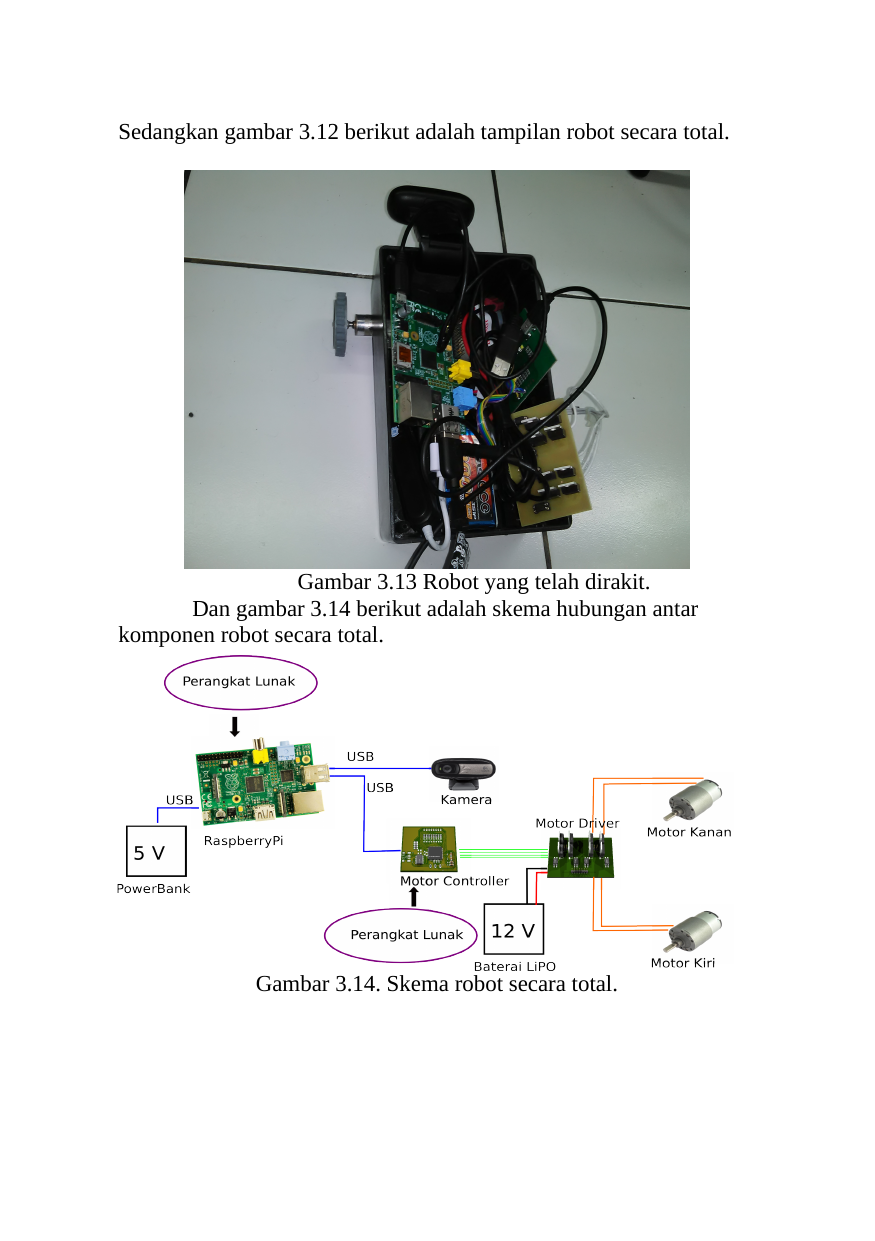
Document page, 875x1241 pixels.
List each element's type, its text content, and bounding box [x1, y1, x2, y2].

text Gambar 3.13 Robot yang telah dirakit. [118, 171, 756, 595]
picture [184, 170, 690, 569]
text Sedangkan gambar 3.12 berikut adalah tampilan robot secara total. [118, 118, 756, 144]
text Gambar 3.14. Skema robot secara total. [118, 647, 756, 996]
picture [117, 655, 735, 971]
text Dan gambar 3.14 berikut adalah skema hubungan antar komponen robot secara total. [118, 595, 756, 647]
